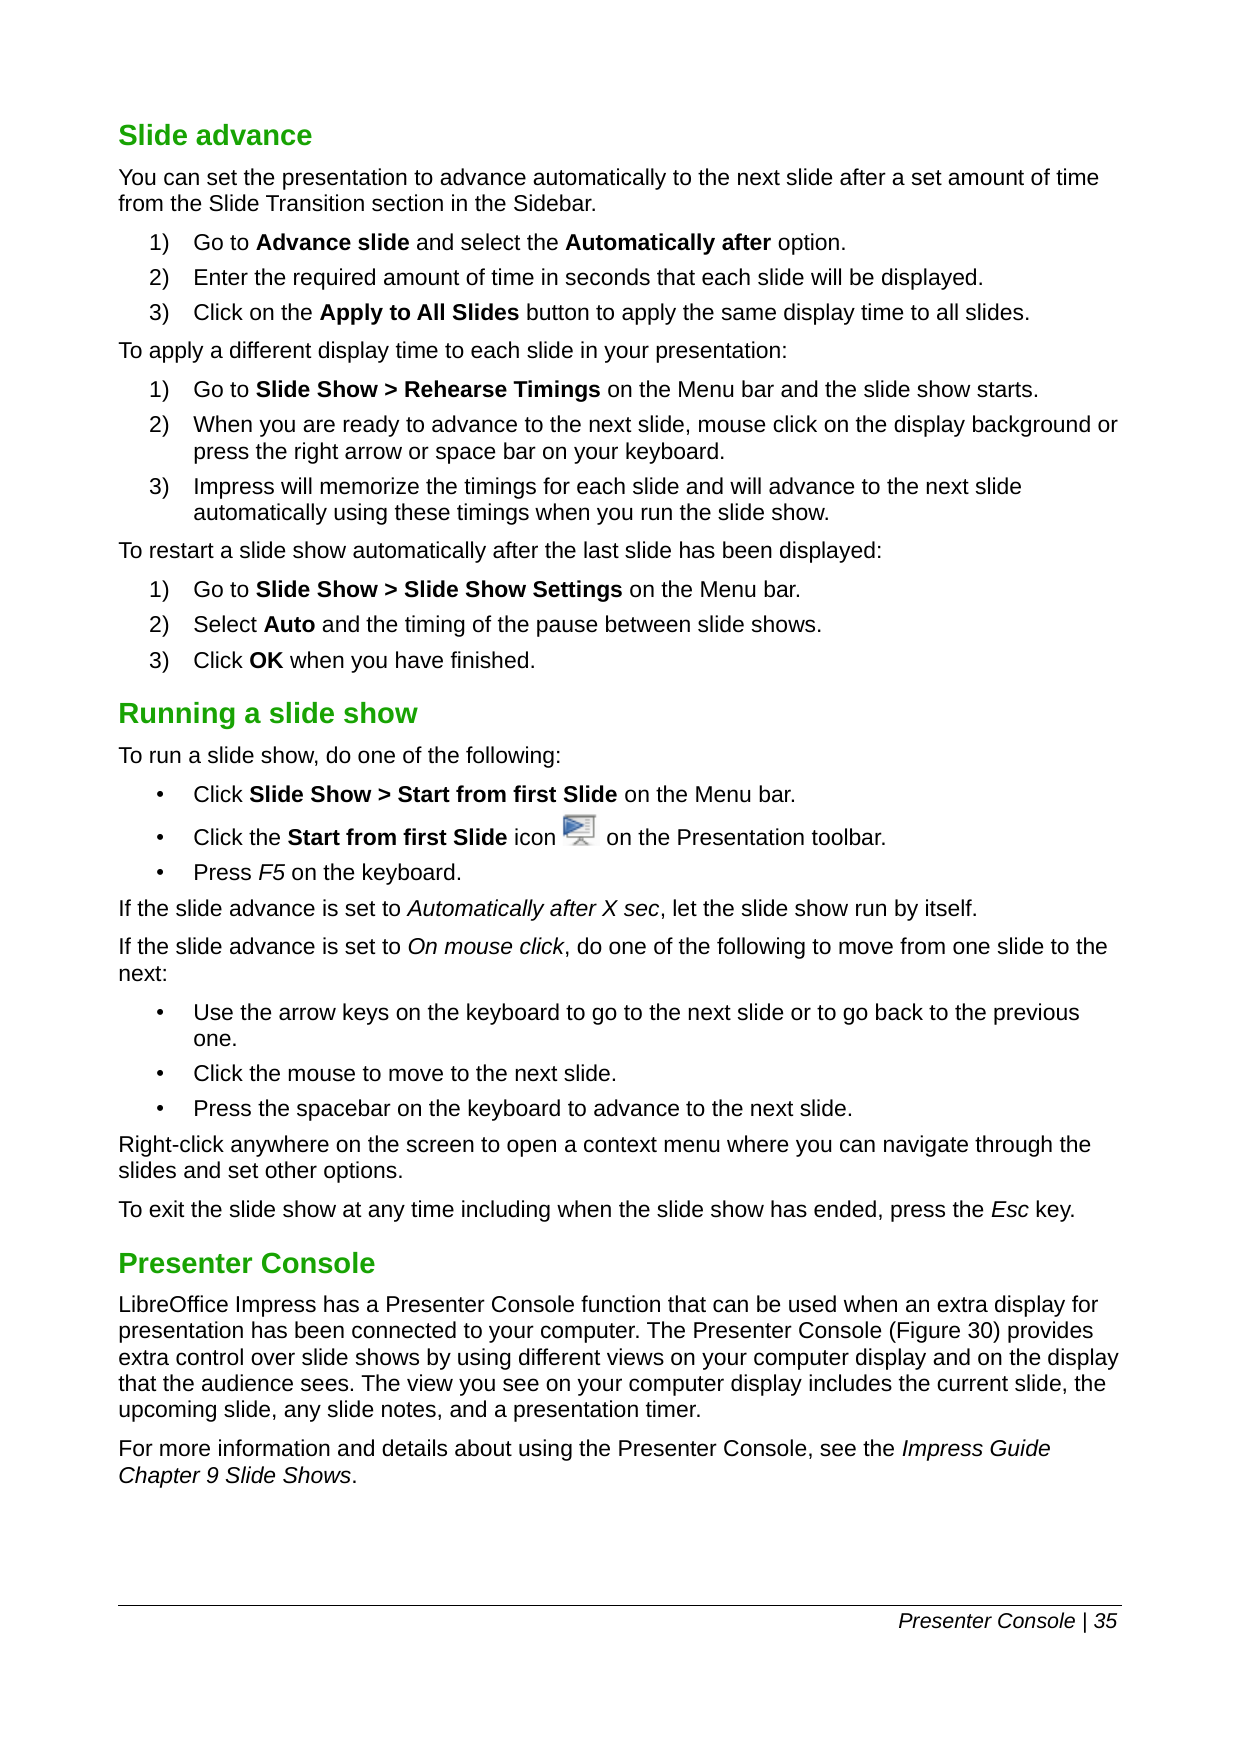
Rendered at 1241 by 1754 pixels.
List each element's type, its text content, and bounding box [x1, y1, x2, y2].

list Select Auto and the timing of the pause between slide shows. [169, 611, 1122, 638]
text For more information and details about using the Presenter Console, see the Impress Guide Chapter 9 Slide Shows. [118, 1435, 1122, 1488]
list You can set the presentation to advance automatically to the next slide after a set amount of time from the Slide Transition section in the Sidebar. [118, 164, 1122, 216]
list Click the Start from first Slide icon on the Presentation toolbar. [156, 810, 1122, 850]
list To restart a slide show automatically after the last slide has been displayed: [118, 537, 1122, 564]
list Click Slide Show > Start from first Slide on the Menu bar. [156, 781, 1122, 807]
subtitle Presenter Console [118, 1246, 1122, 1279]
list If the slide advance is set to On mouse click, do one of the following to move from one slide to the next: [118, 933, 1122, 986]
list Press F5 on the keyboard. [156, 859, 1122, 886]
list To run a slide show, do one of the following: [118, 742, 1122, 768]
text Right-click anywhere on the screen to open a context menu where you can navigate through the slides and set other options. [118, 1131, 1122, 1183]
list Use the arrow keys on the keyboard to go to the next slide or to go back to the previous one. [156, 998, 1122, 1051]
list Go to Slide Show > Slide Show Settings on the Menu bar. [169, 576, 1122, 602]
text If the slide advance is set to Automatically after X sec, let the slide show run by itself. [118, 894, 1122, 921]
list Impress will memorize the timings for each slide and will advance to the next slide automatically using these timings when you run the slide show. [169, 473, 1122, 526]
list Click on the Apply to All Slides button to apply the same display time to all slides. [169, 299, 1122, 326]
list To apply a different display time to each slide in your presentation: [118, 337, 1122, 364]
list Enter the required amount of time in seconds that each slide will be displayed. [169, 264, 1122, 290]
subtitle Running a slide show [118, 697, 1122, 730]
list Press the spacebar on the keyboard to advance to the next slide. [156, 1095, 1122, 1122]
text LibreOffice Impress has a Presenter Console function that can be used when an extra display for presentation has been connected to your computer. The Presenter Console (Figure 30) provides extra control over slide shows by using different views on your computer display and on the display that the audience sees. The view you see on your computer display includes the current slide, the upcoming slide, any slide notes, and a presentation timer. [118, 1291, 1122, 1423]
list Go to Slide Show > Rehearse Timings on the Menu bar and the slide show starts. [169, 376, 1122, 402]
list When you are ready to advance to the next slide, mouse click on the display background or press the right arrow or space bar on your keyboard. [169, 411, 1122, 464]
subtitle Slide advance [118, 118, 1122, 152]
list Go to Advance slide and select the Automatically after option. [169, 229, 1122, 255]
list Click OK when you have finished. [169, 647, 1122, 673]
text To exit the slide show at any time including when the slide show has ended, press the Esc key. [118, 1196, 1122, 1222]
list Click the mouse to move to the next slide. [156, 1060, 1122, 1086]
